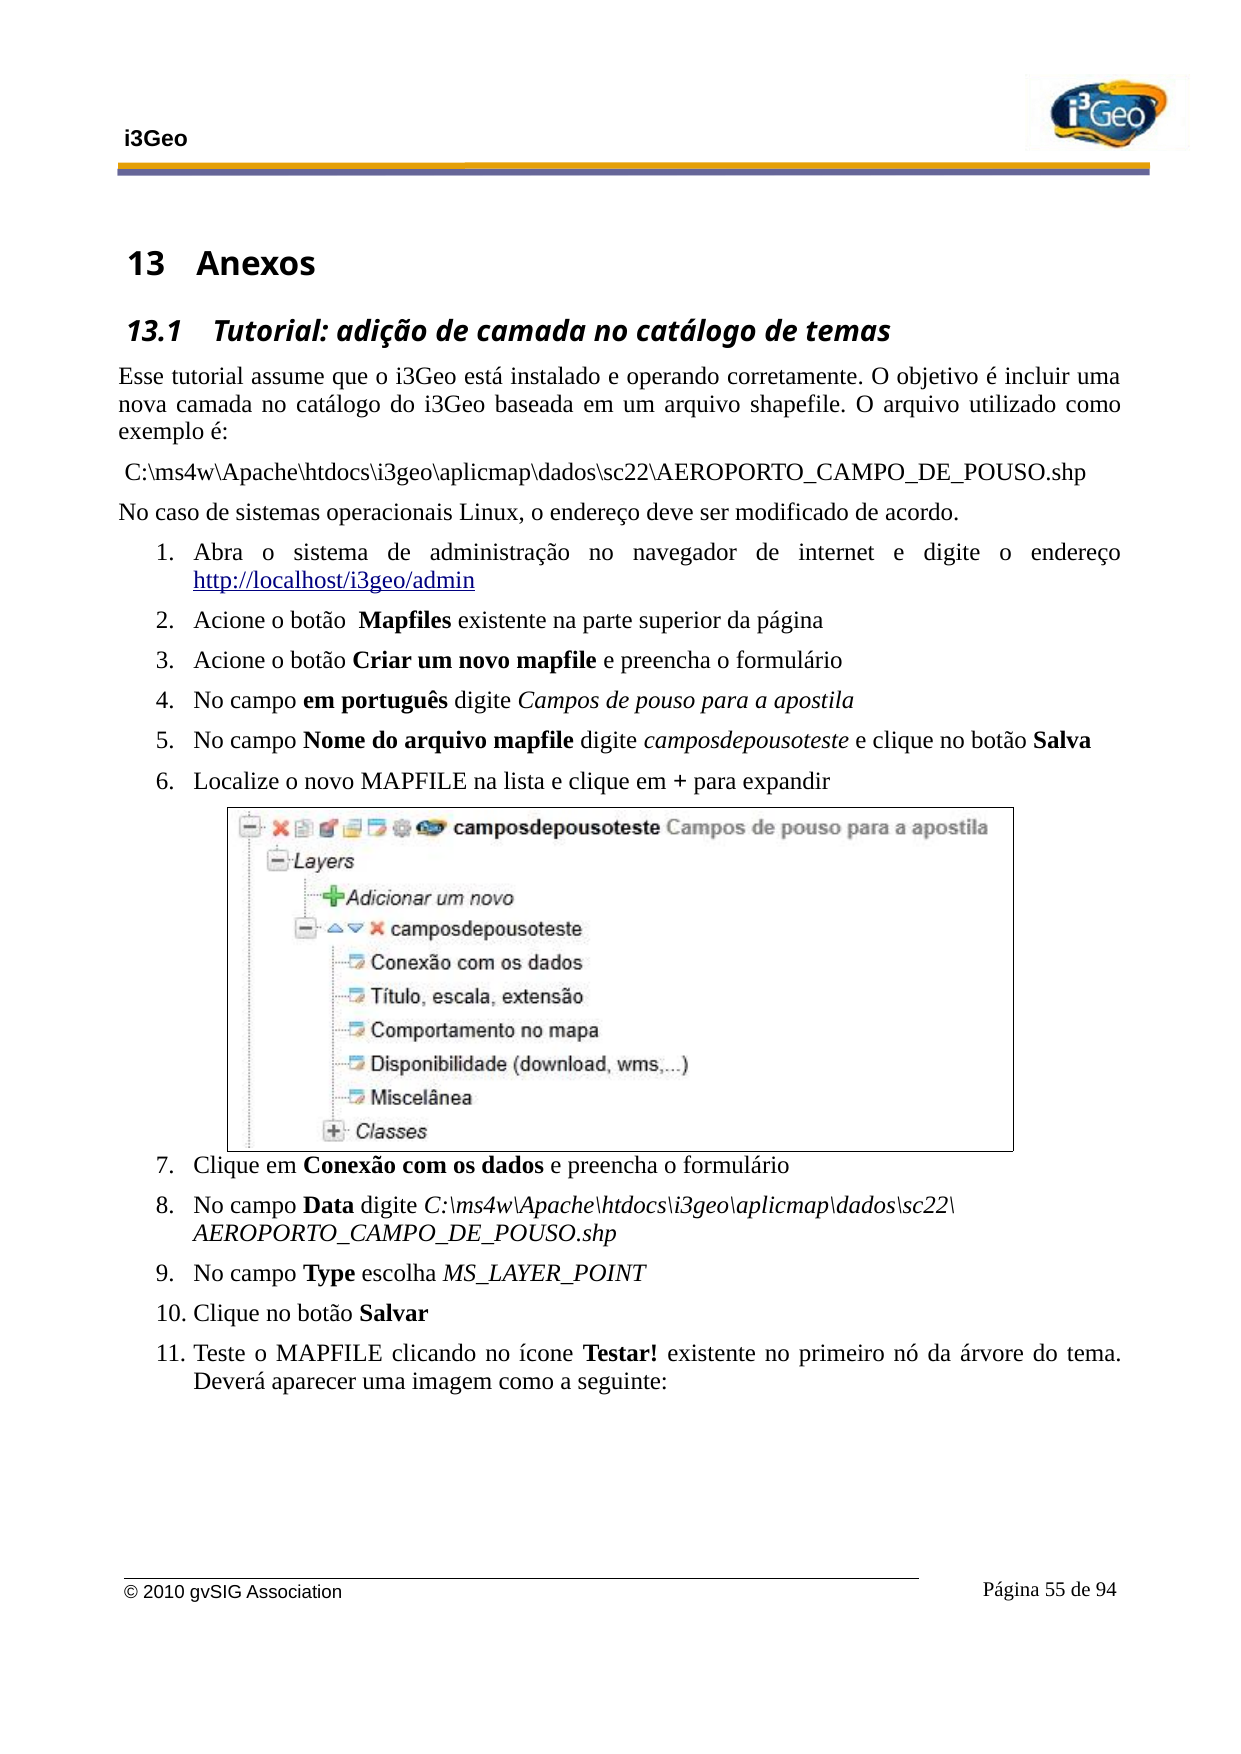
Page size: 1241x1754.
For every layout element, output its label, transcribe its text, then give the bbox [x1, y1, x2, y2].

list No campo Nome do arquivo mapfile digite camposdepousoteste e clique no botão Salva [156, 727, 1122, 754]
list No campo em português digite Campos de pouso para a apostila [156, 686, 1122, 714]
list Acione o botão Criar um novo mapfile e preencha o formulário [156, 646, 1122, 674]
list Teste o MAPFILE clicando no ícone Testar! existente no primeiro nó da árvore do tema. Deverá aparecer uma imagem como a seguinte: [156, 1339, 1122, 1395]
subtitle Tutorial: adição de camada no catálogo de temas [118, 310, 1122, 349]
picture [230, 810, 1011, 1148]
list Localize o novo MAPFILE na lista e clique em + para expandir [156, 767, 1122, 794]
list No campo Data digite C:\ms4w\Apache\htdocs\i3geo\aplicmap\dados\sc22\AEROPORTO_CAMPO_DE_POUSO.shp [156, 1191, 1122, 1246]
subtitle Anexos [118, 239, 1122, 285]
list No campo Type escolha MS_LAYER_POINT [156, 1259, 1122, 1287]
list Acione o botão Mapfiles existente na parte superior da página [156, 606, 1122, 634]
list Abra o sistema de administração no navegador de internet e digite o endereço http://localhost/i3geo/admin [156, 538, 1122, 593]
list Clique em Conexão com os dados e preencha o formulário [156, 807, 1122, 1178]
text No caso de sistemas operacionais Linux, o endereço deve ser modificado de acordo. [118, 498, 1122, 526]
list Clique no botão Salvar [156, 1299, 1122, 1327]
picture [1025, 74, 1191, 151]
text C:\ms4w\Apache\htdocs\i3geo\aplicmap\dados\sc22\AEROPORTO_CAMPO_DE_POUSO.shp [118, 458, 1122, 485]
text Esse tutorial assume que o i3Geo está instalado e operando corretamente. O objetivo é incluir uma nova camada no catálogo do i3Geo baseada em um arquivo shapefile. O arquivo utilizado como exemplo é: [118, 362, 1122, 445]
